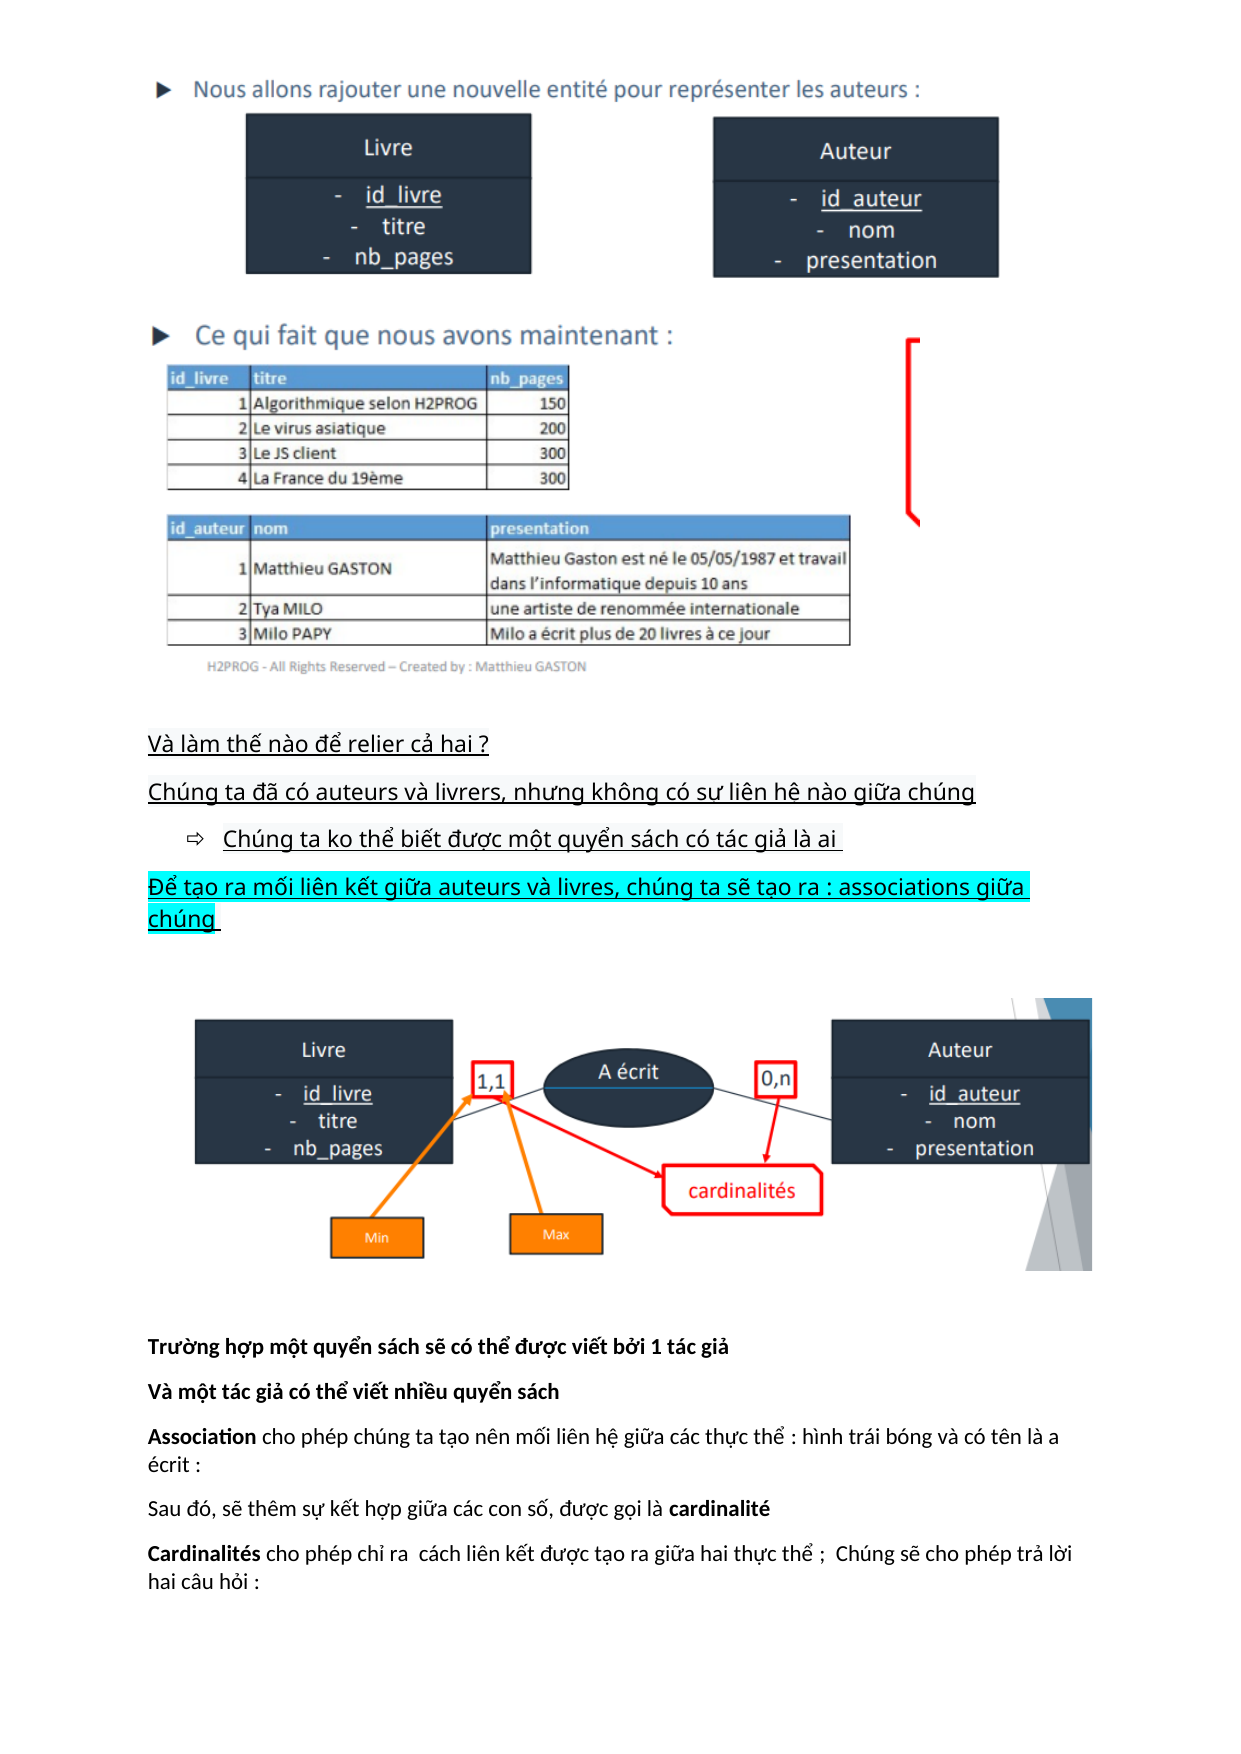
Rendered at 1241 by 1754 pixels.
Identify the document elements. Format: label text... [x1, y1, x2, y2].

text Sau đó, sẽ thêm sự kết hợp giữa các con số, được gọi là cardinalité [148, 1494, 1093, 1522]
text Cardinalités cho phép chỉ ra cách liên kết được tạo ra giữa hai thực thể ; Chúng sẽ cho phép trả lời hai câu hỏi : [148, 1539, 1093, 1595]
text Trường hợp một quyển sách sẽ có thể được viết bởi 1 tác giả [148, 1332, 1093, 1360]
text Để tạo ra mối liên kết giữa auteurs và livres, chúng ta sẽ tạo ra : associations giữa chúng [148, 871, 1093, 934]
list Chúng ta ko thể biết được một quyển sách có tác giả là ai [185, 823, 1093, 854]
text Association cho phép chúng ta tạo nên mối liên hệ giữa các thực thể : hình trái bóng và có tên là a écrit : [148, 1422, 1093, 1478]
text Và một tác giả có thể viết nhiều quyển sách [148, 1377, 1093, 1405]
text Chúng ta đã có auteurs và livrers, nhưng không có sự liên hệ nào giữa chúng [148, 775, 1093, 807]
text Và làm thế nào để relier cả hai ? [148, 727, 1093, 759]
